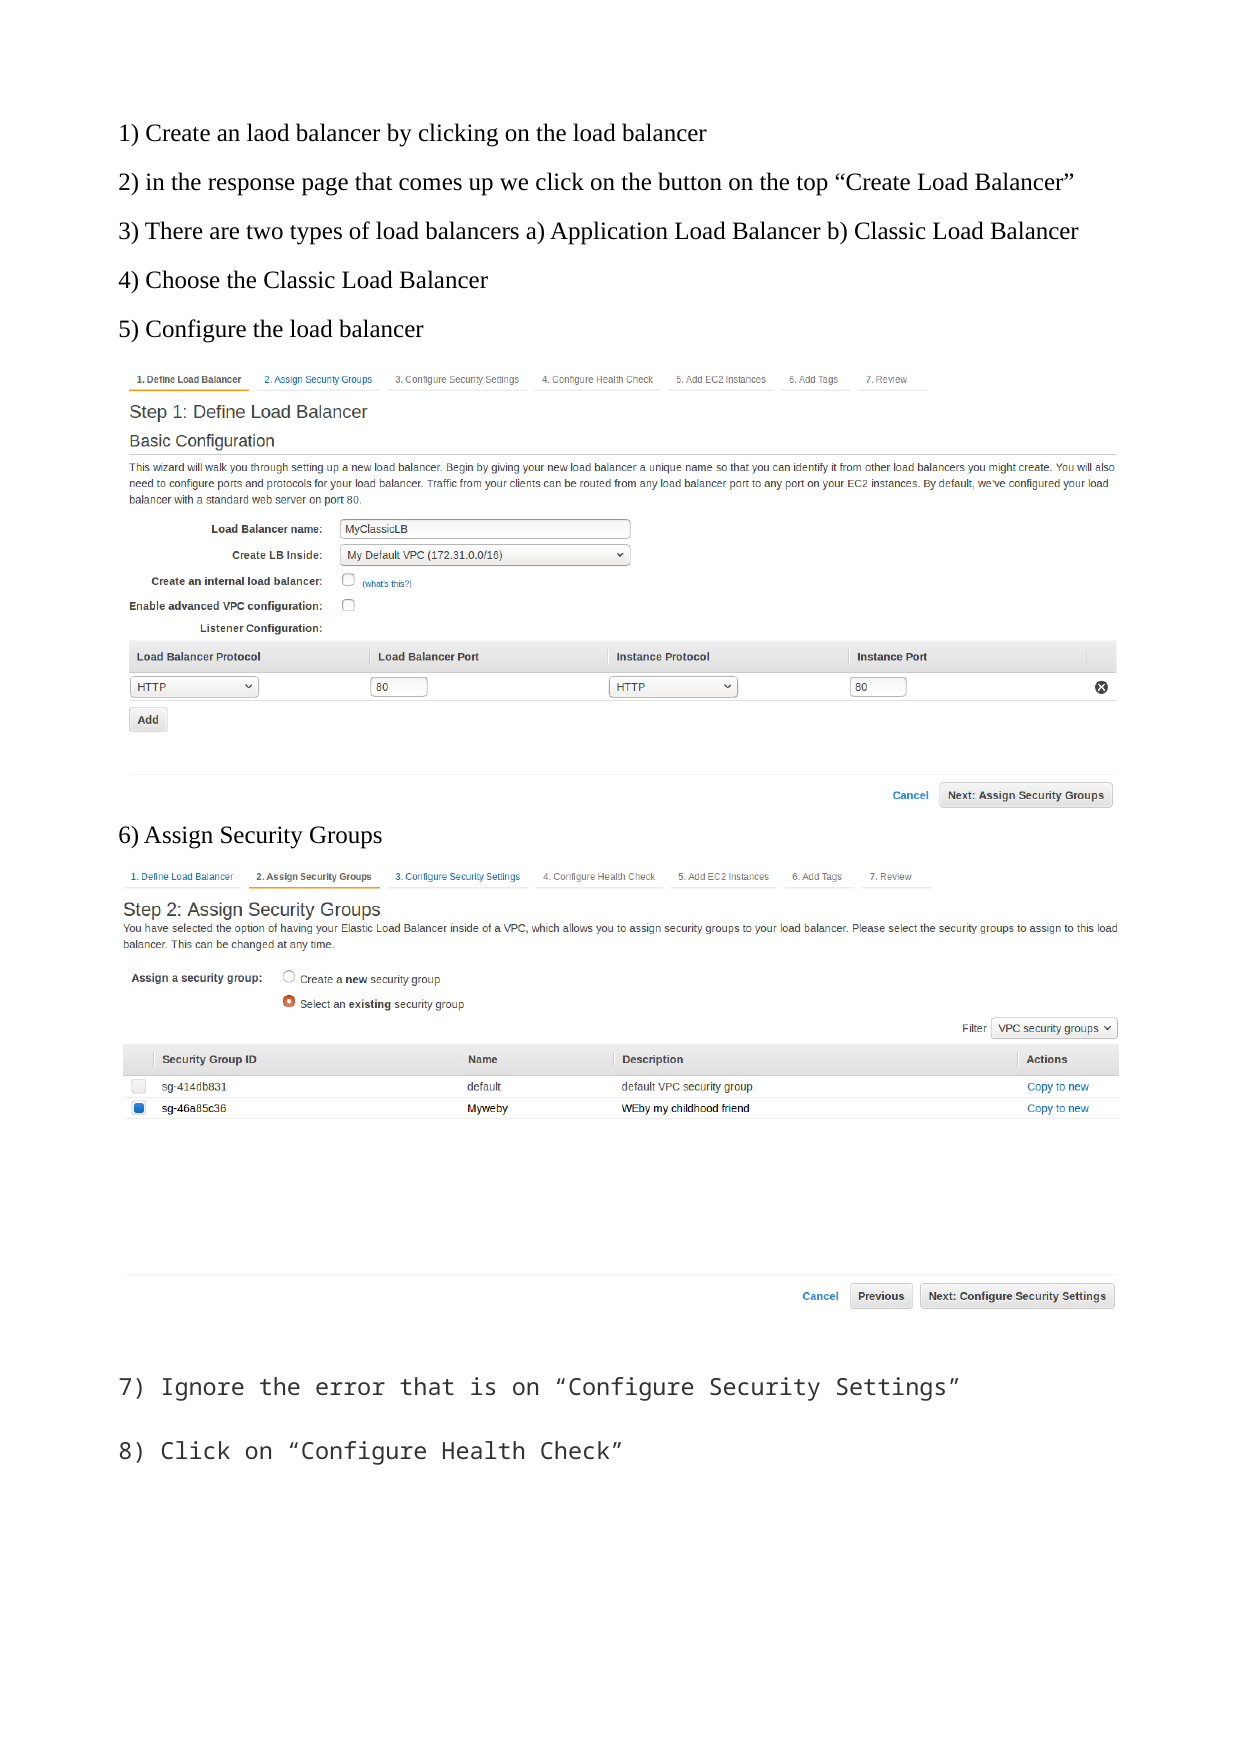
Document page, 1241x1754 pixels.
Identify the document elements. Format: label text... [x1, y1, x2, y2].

text 7) Ignore the error that is on “Configure Security Settings” [118, 1371, 1122, 1403]
text 6) Assign Security Groups [118, 815, 1122, 849]
picture [118, 363, 1123, 815]
text 1) Create an laod balancer by clicking on the load balancer [118, 118, 1122, 147]
text 8) Click on “Configure Health Check” [118, 1435, 1122, 1467]
text 3) There are two types of load balancers a) Application Load Balancer b) Classic Load Balancer [118, 216, 1122, 245]
text 2) in the response page that comes up we click on the button on the top “Create Load Balancer” [118, 167, 1122, 196]
text 4) Choose the Classic Load Balancer [118, 265, 1122, 294]
picture [118, 869, 1123, 1316]
text 5) Configure the load balancer [118, 314, 1122, 343]
